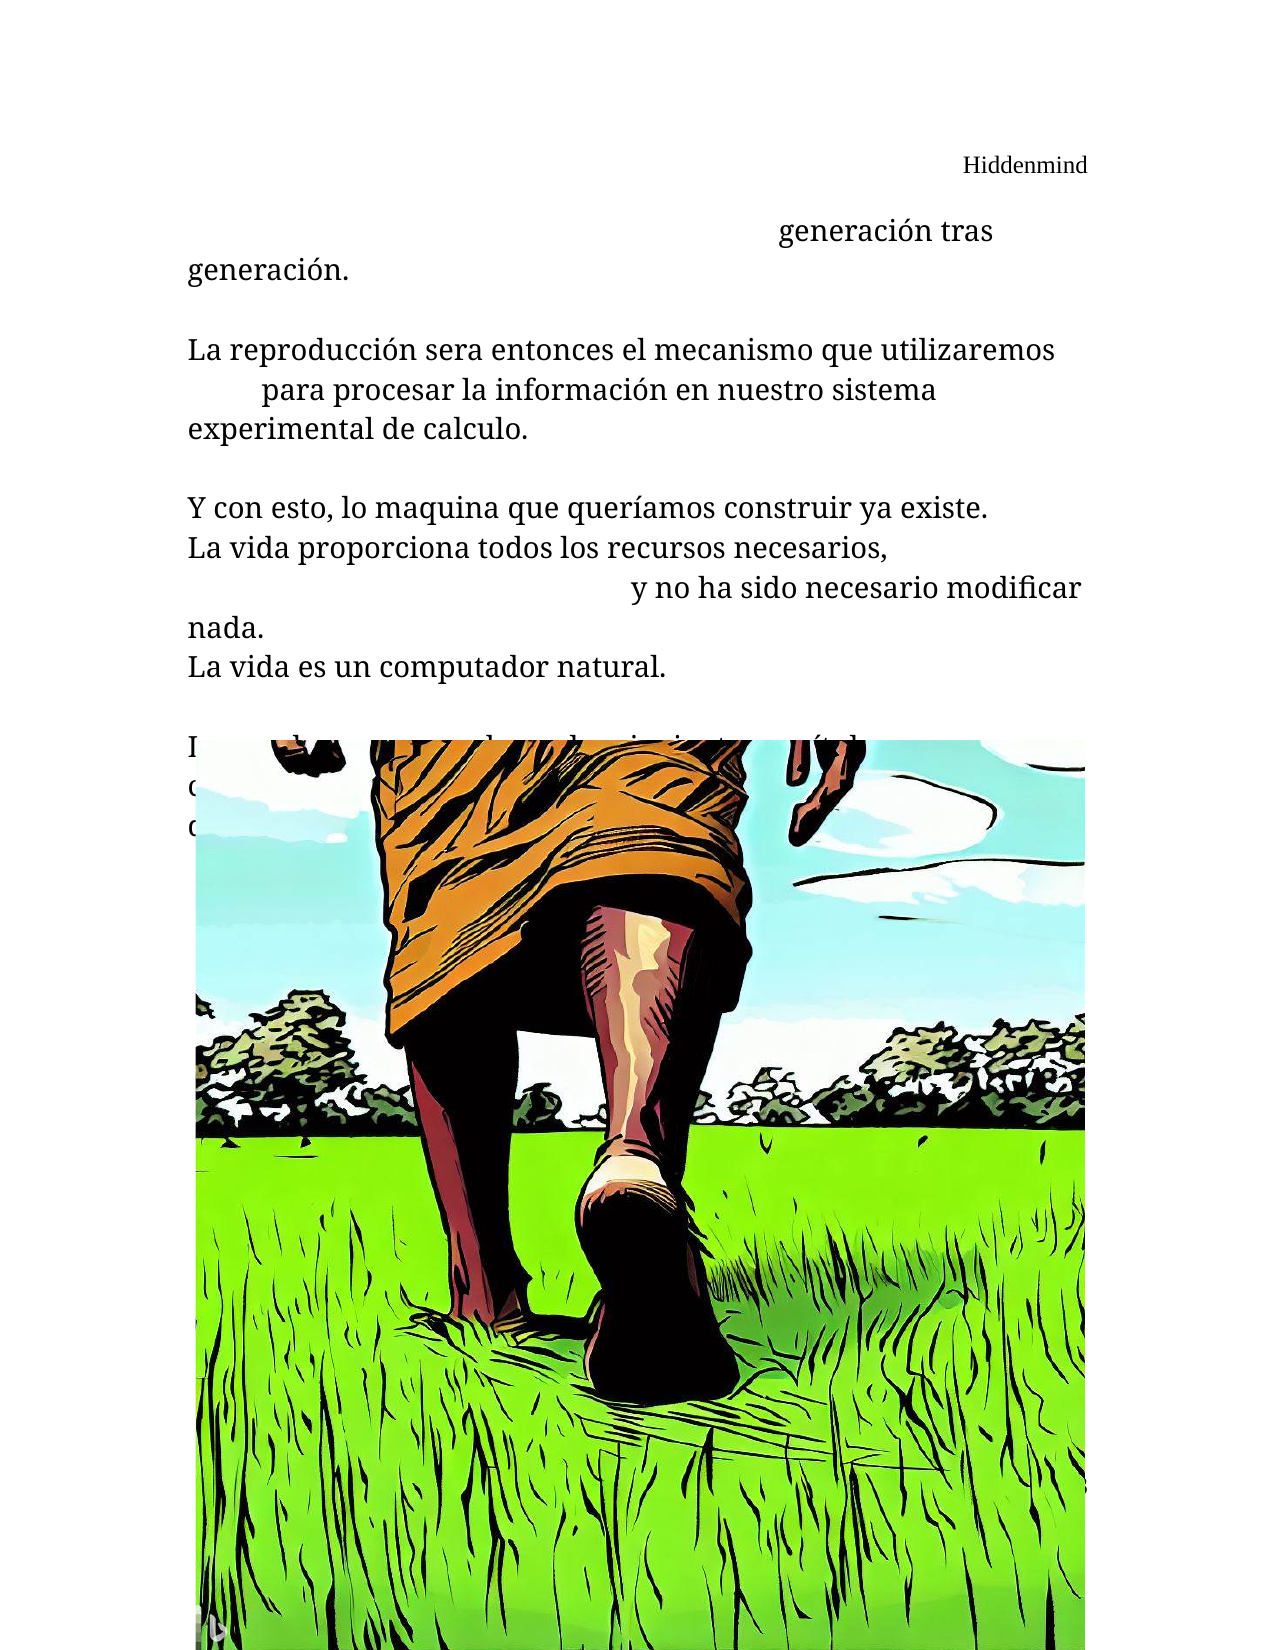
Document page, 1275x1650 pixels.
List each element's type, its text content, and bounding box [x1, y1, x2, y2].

picture [195, 740, 1085, 1650]
text La vida proporciona todos los recursos necesarios, [187, 527, 1087, 567]
text y no ha sido necesario modificar nada. [187, 567, 1087, 647]
text Lo pondremos a prueba en los siguientes capítulos y veremos como la vida encontrara soluciones para los problemas lógicos que planteemos. [187, 726, 1087, 845]
text para procesar la información en nuestro sistema experimental de calculo. [187, 369, 1087, 448]
text La reproducción sera entonces el mecanismo que utilizaremos [187, 329, 1087, 369]
text Y con esto, lo maquina que queríamos construir ya existe. [187, 488, 1087, 527]
text La vida es un computador natural. [187, 647, 1087, 686]
text generación tras generación. [187, 210, 1087, 289]
